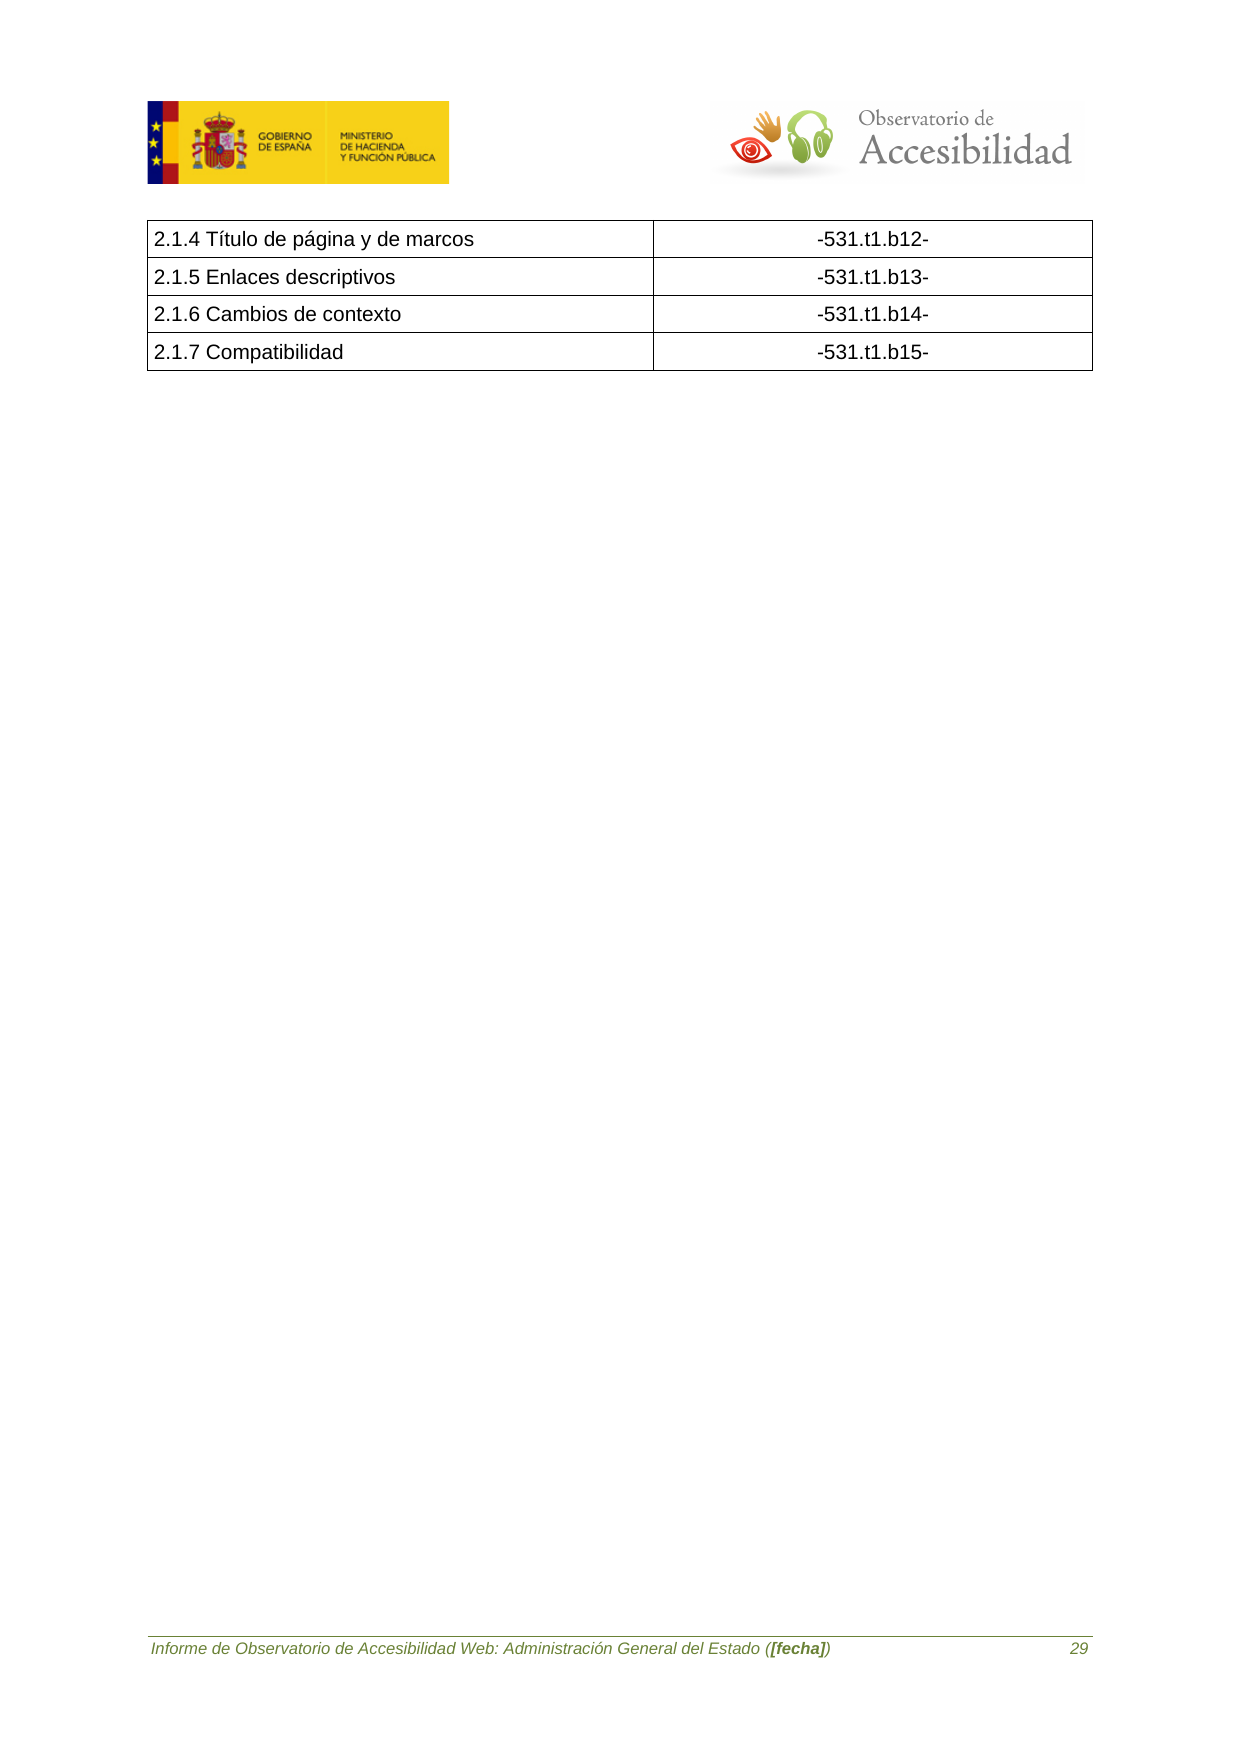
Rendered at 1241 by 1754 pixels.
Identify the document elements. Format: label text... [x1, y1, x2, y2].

table_cell -531.t1.b12- [654, 221, 1092, 257]
picture [147, 101, 450, 184]
table_cell -531.t1.b14- [654, 296, 1092, 332]
table_cell -531.t1.b15- [654, 333, 1092, 370]
table_cell 2.1.7 Compatibilidad [148, 333, 653, 370]
table_cell -531.t1.b13- [654, 258, 1092, 295]
picture [710, 101, 1086, 184]
table_cell 2.1.5 Enlaces descriptivos [148, 258, 653, 295]
table_cell 2.1.6 Cambios de contexto [148, 296, 653, 332]
table_cell 2.1.4 Título de página y de marcos [148, 221, 653, 257]
